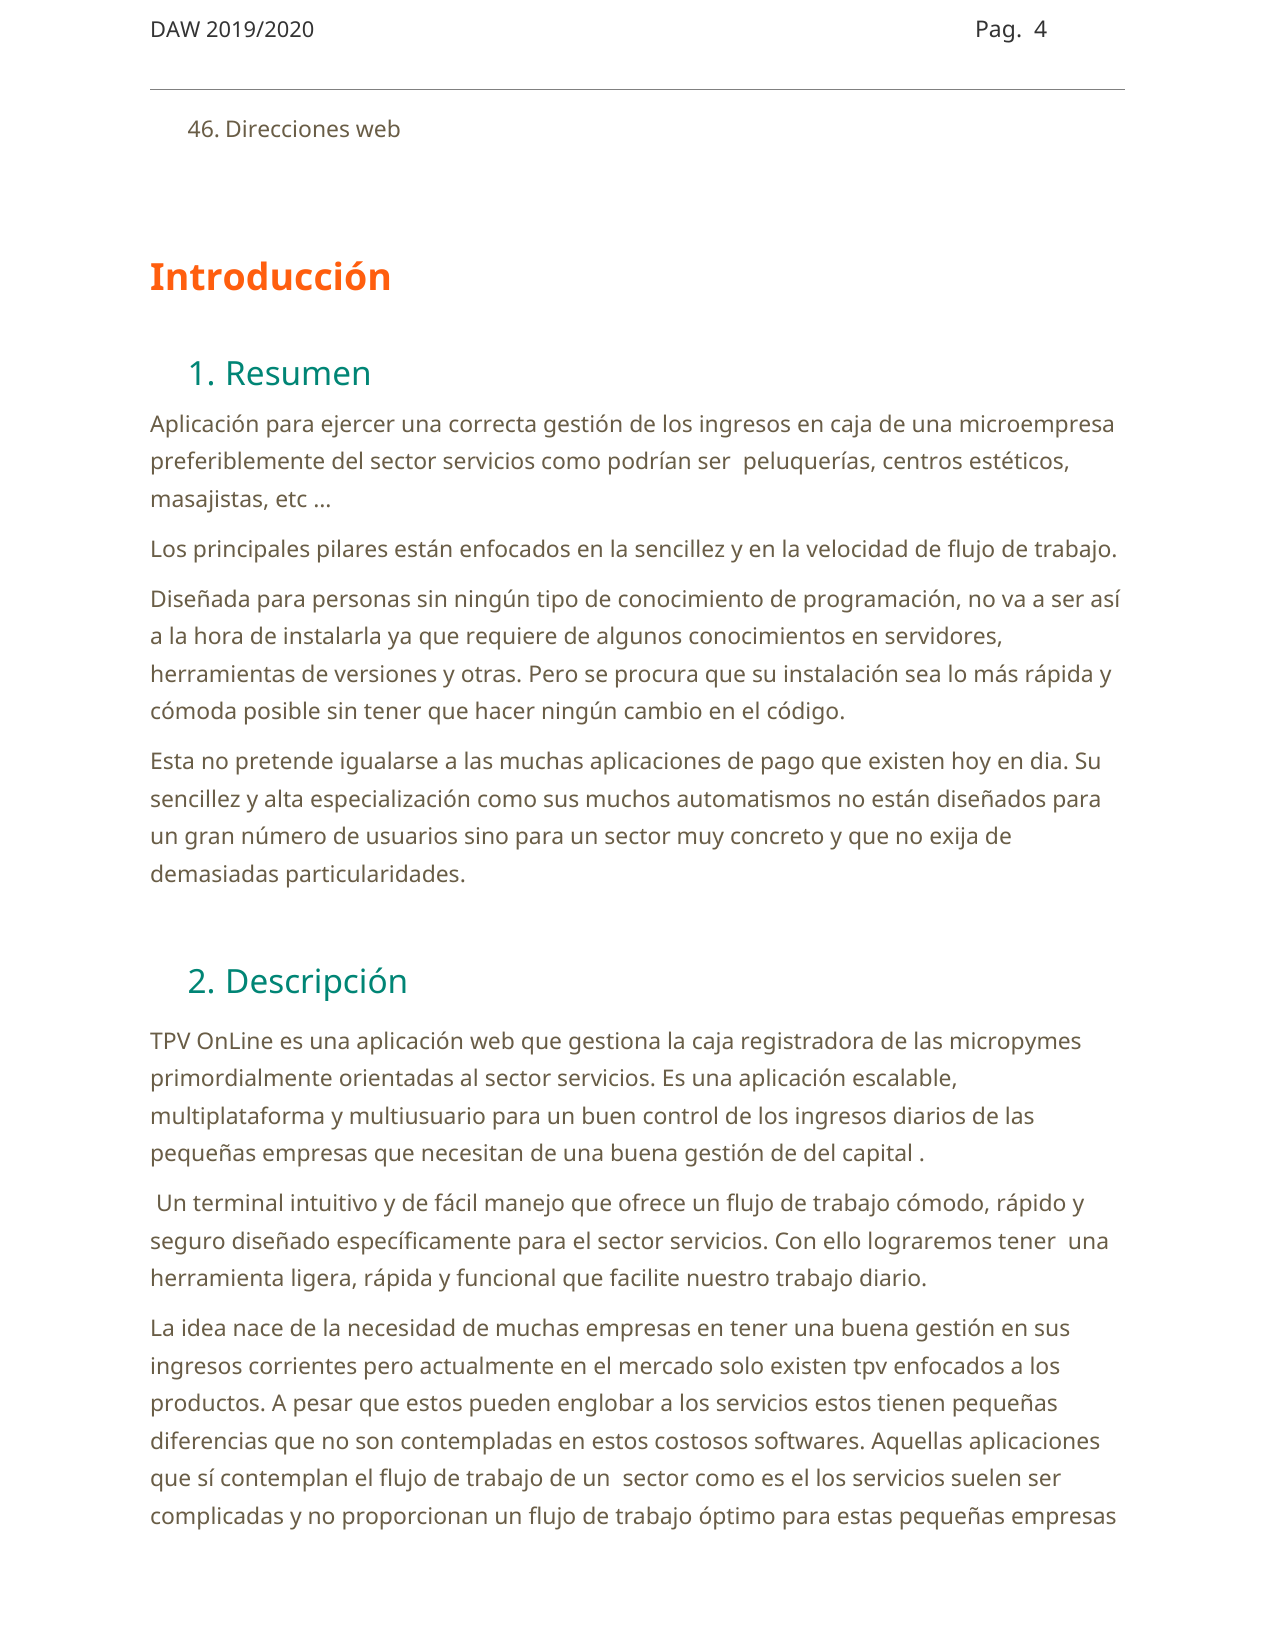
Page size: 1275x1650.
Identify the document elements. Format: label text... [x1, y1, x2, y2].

text TPV OnLine es una aplicación web que gestiona la caja registradora de las micropymes primordialmente orientadas al sector servicios. Es una aplicación escalable, multiplataforma y multiusuario para un buen control de los ingresos diarios de las pequeñas empresas que necesitan de una buena gestión de del capital . [150, 1024, 1125, 1168]
text La idea nace de la necesidad de muchas empresas en tener una buena gestión en sus ingresos corrientes pero actualmente en el mercado solo existen tpv enfocados a los productos. A pesar que estos pueden englobar a los servicios estos tienen pequeñas diferencias que no son contempladas en estos costosos softwares. Aquellas aplicaciones que sí contemplan el flujo de trabajo de un sector como es el los servicios suelen ser complicadas y no proporcionan un flujo de trabajo óptimo para estas pequeñas empresas [150, 1312, 1125, 1531]
subtitle Resumen [187, 350, 1125, 395]
text Esta no pretende igualarse a las muchas aplicaciones de pago que existen hoy en dia. Su sencillez y alta especialización como sus muchos automatismos no están diseñados para un gran número de usuarios sino para un sector muy concreto y que no exija de demasiadas particularidades. [150, 745, 1125, 889]
text Diseñada para personas sin ningún tipo de conocimiento de programación, no va a ser así a la hora de instalarla ya que requiere de algunos conocimientos en servidores, herramientas de versiones y otras. Pero se procura que su instalación sea lo más rápida y cómoda posible sin tener que hacer ningún cambio en el código. [150, 583, 1125, 726]
list Direcciones web [187, 112, 1125, 144]
text Los principales pilares están enfocados en la sencillez y en la velocidad de flujo de trabajo. [150, 533, 1125, 564]
text Un terminal intuitivo y de fácil manejo que ofrece un flujo de trabajo cómodo, rápido y seguro diseñado específicamente para el sector servicios. Con ello lograremos tener una herramienta ligera, rápida y funcional que facilite nuestro trabajo diario. [150, 1187, 1125, 1293]
text Aplicación para ejercer una correcta gestión de los ingresos en caja de una microempresa preferiblemente del sector servicios como podrían ser peluquerías, centros estéticos, masajistas, etc … [150, 408, 1125, 514]
list Descripción [187, 958, 1125, 1003]
subtitle Introducción [150, 250, 1125, 301]
